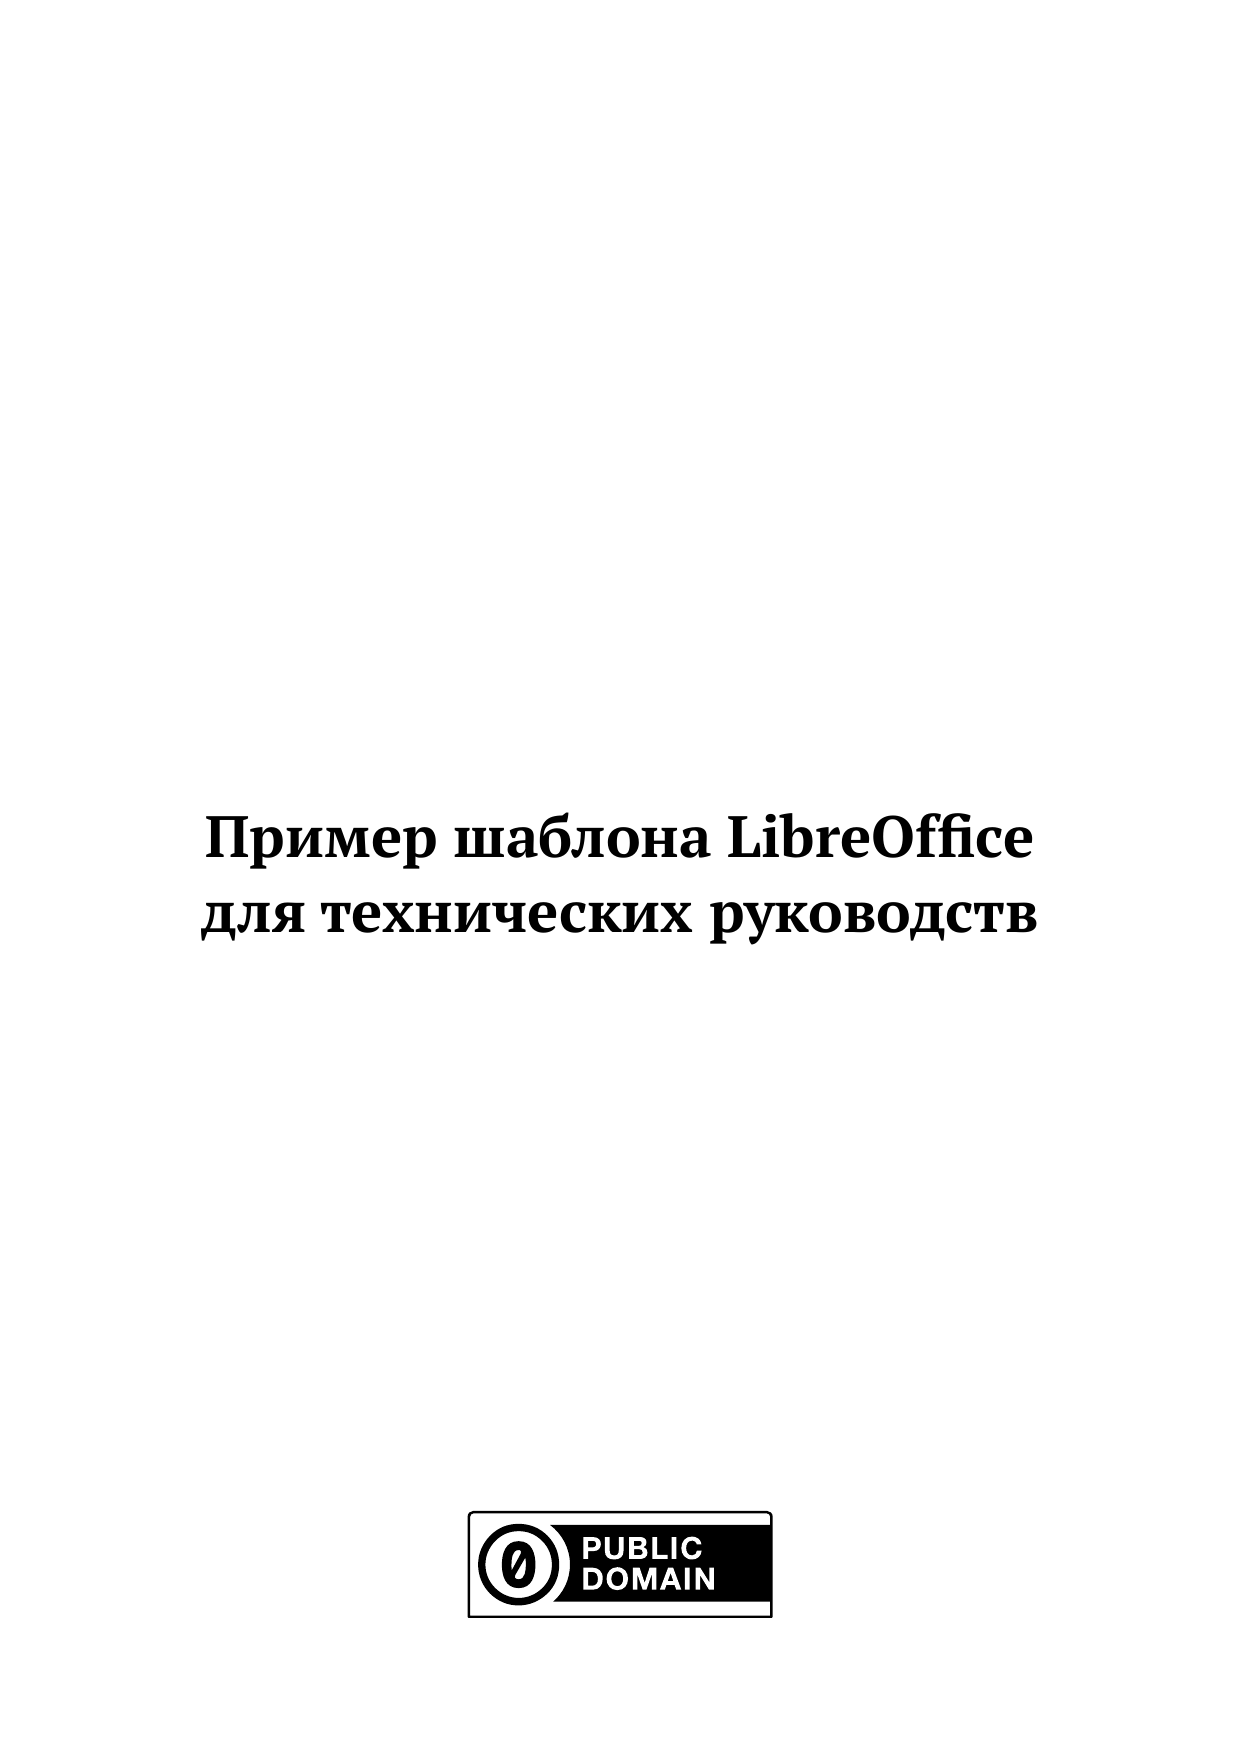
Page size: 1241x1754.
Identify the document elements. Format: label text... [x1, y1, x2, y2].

text для технических руководств [118, 873, 1122, 949]
text Пример шаблона LibreOffice [118, 798, 1122, 873]
